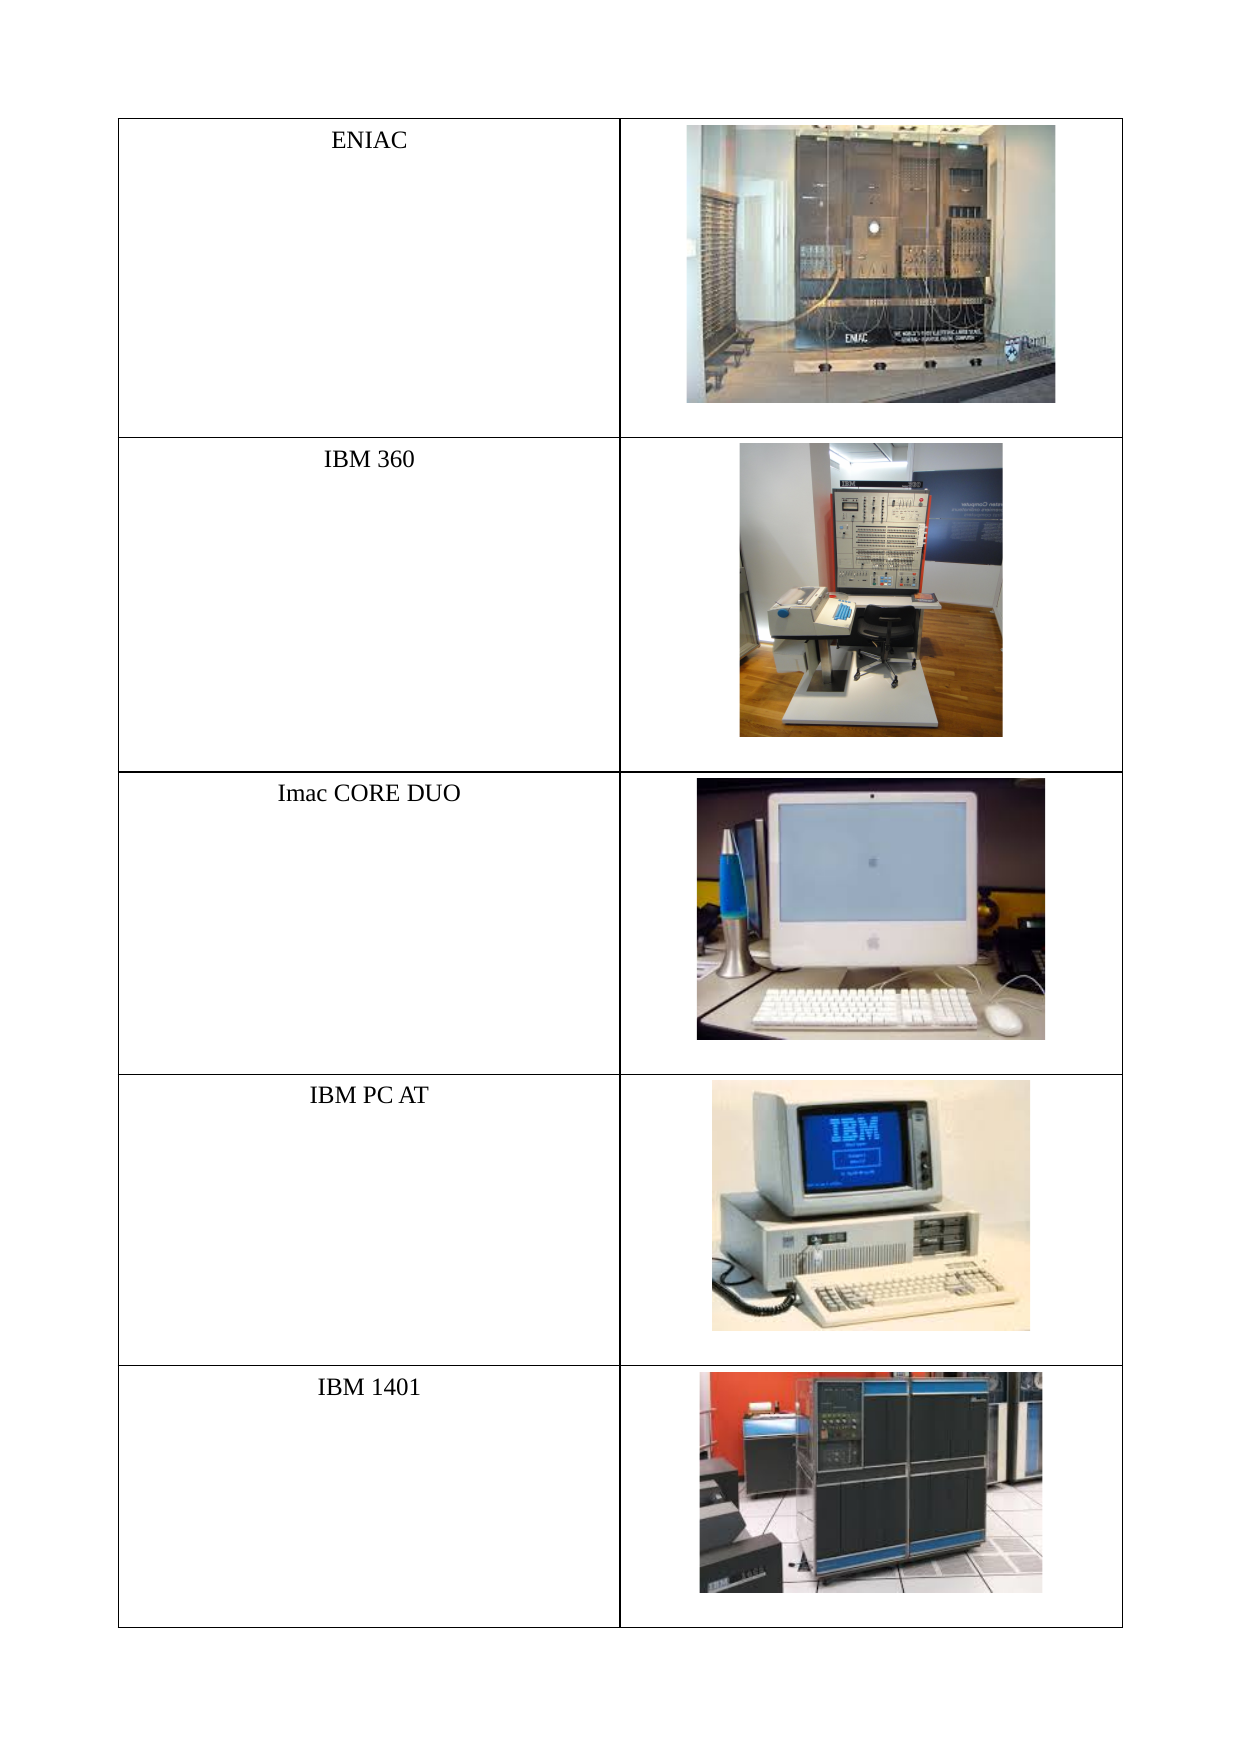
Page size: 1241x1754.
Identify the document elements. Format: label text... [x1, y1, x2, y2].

table_cell IBM 1401 [119, 1366, 619, 1627]
table_cell [621, 438, 1122, 771]
picture [696, 778, 1046, 1040]
picture [739, 443, 1003, 737]
table_cell [621, 773, 1122, 1074]
picture [686, 125, 1056, 403]
table_cell IBM 360 [119, 438, 619, 771]
table_cell Imac CORE DUO [119, 773, 619, 1074]
table_cell [621, 119, 1122, 437]
table_cell IBM PC AT [119, 1075, 619, 1365]
table_cell ENIAC [119, 119, 619, 437]
table_cell [621, 1075, 1122, 1365]
picture [712, 1080, 1031, 1331]
table_cell [621, 1366, 1122, 1627]
picture [699, 1372, 1043, 1593]
